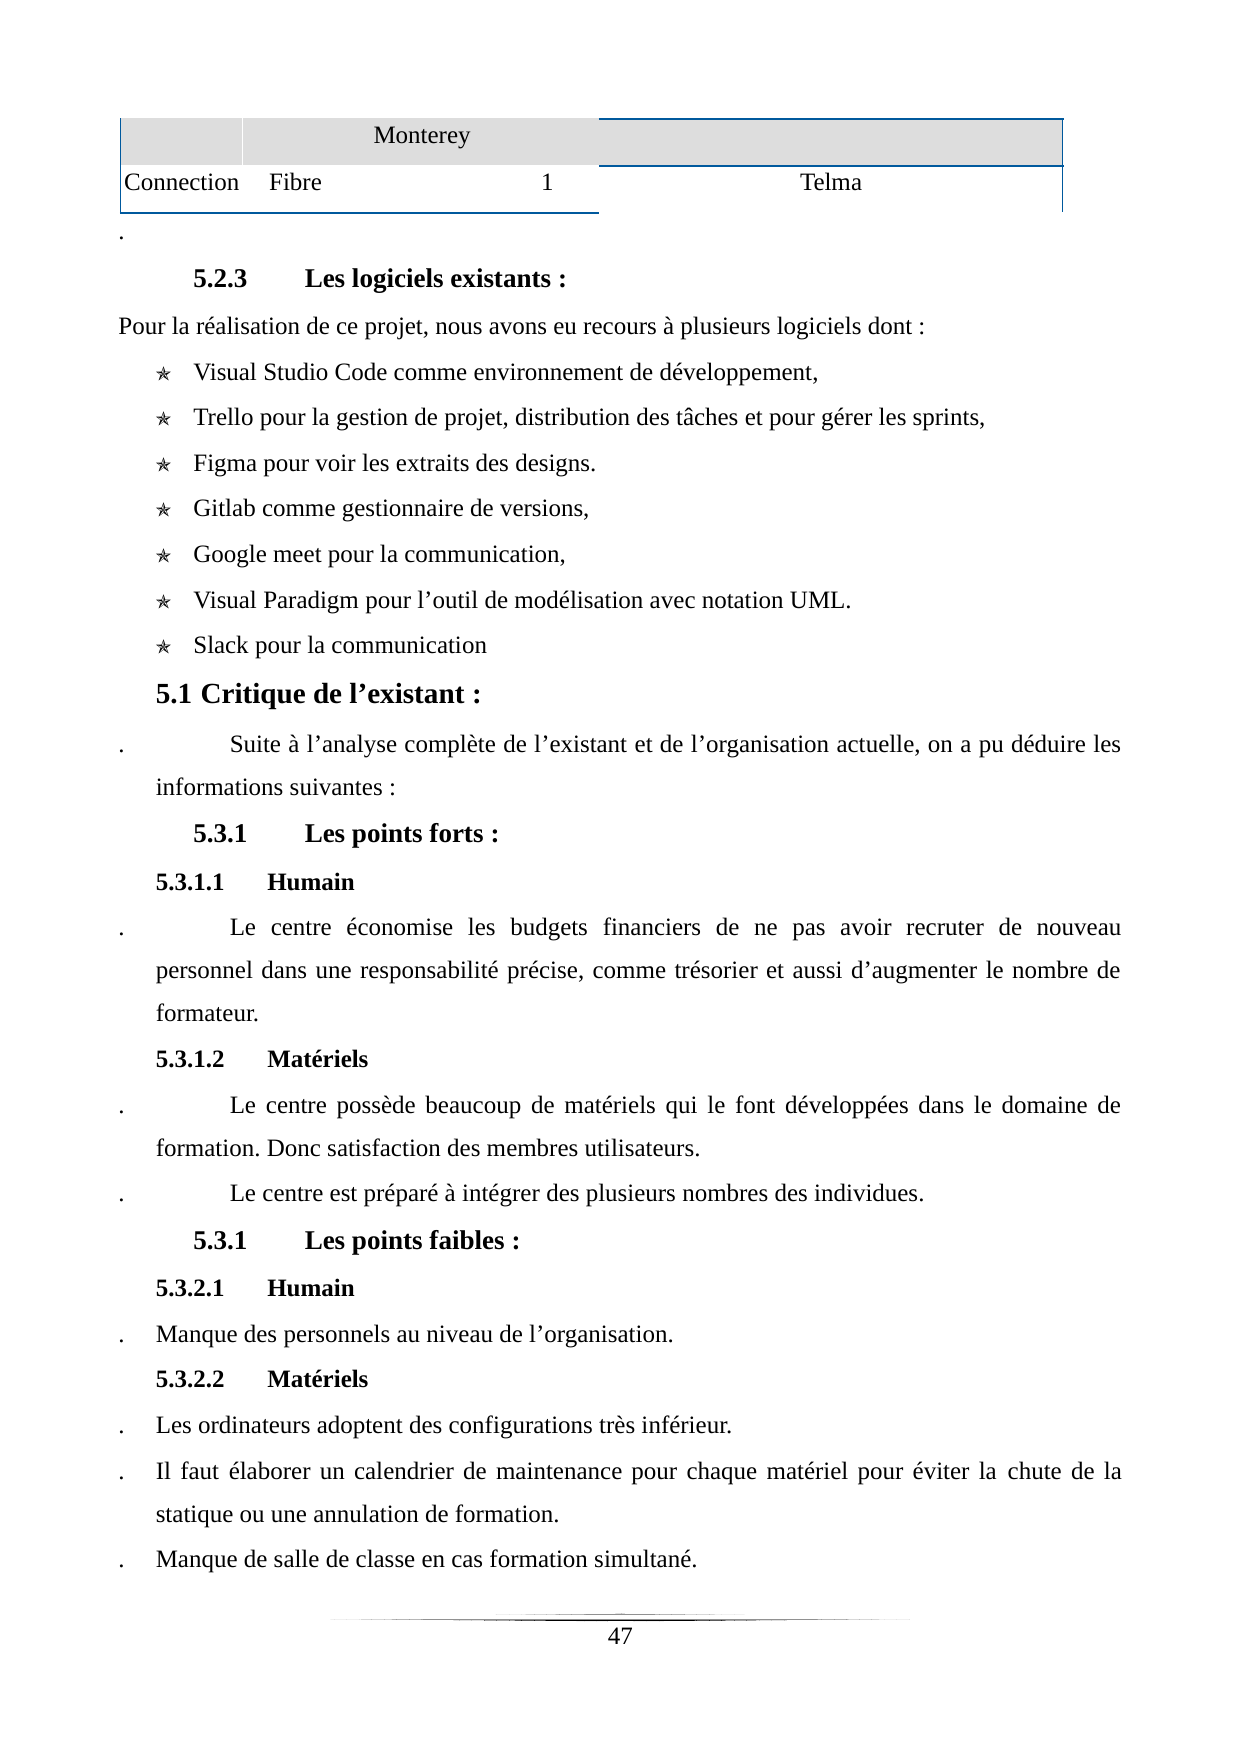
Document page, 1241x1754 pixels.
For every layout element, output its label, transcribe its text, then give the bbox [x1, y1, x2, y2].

list Slack pour la communication [156, 630, 1122, 659]
subtitle Le centre économise les budgets financiers de ne pas avoir recruter de nouveau personnel dans une responsabilité précise, comme trésorier et aussi d’augmenter le nombre de formateur. [118, 912, 1122, 1027]
list Les points forts : [193, 817, 1122, 849]
table_cell 1 [496, 165, 599, 212]
list Humain [156, 867, 1122, 895]
table_cell [121, 118, 242, 165]
table_cell Monterey [348, 118, 496, 165]
list Les logiciels existants : [193, 262, 1122, 293]
picture [171, 1613, 1069, 1622]
list Gitlab comme gestionnaire de versions, [156, 493, 1122, 522]
subtitle Il faut élaborer un calendrier de maintenance pour chaque matériel pour éviter la chute de la statique ou une annulation de formation. [118, 1456, 1122, 1528]
list Critique de l’existant : [156, 676, 1122, 709]
list Figma pour voir les extraits des designs. [156, 448, 1122, 477]
subtitle Le centre est préparé à intégrer des plusieurs nombres des individues. [118, 1178, 1122, 1207]
table_cell Connection [121, 165, 242, 212]
table_cell [348, 165, 496, 212]
text Pour la réalisation de ce projet, nous avons eu recours à plusieurs logiciels dont : [118, 311, 1122, 340]
list Visual Paradigm pour l’outil de modélisation avec notation UML. [156, 585, 1122, 613]
list Google meet pour la communication, [156, 539, 1122, 568]
table_cell [496, 118, 599, 165]
table_cell Fibre [243, 165, 348, 212]
table_cell [711, 120, 889, 165]
subtitle Le centre possède beaucoup de matériels qui le font développées dans le domaine de formation. Donc satisfaction des membres utilisateurs. [118, 1090, 1122, 1162]
table_cell [243, 118, 348, 165]
list Trello pour la gestion de projet, distribution des tâches et pour gérer les sprints, [156, 402, 1122, 431]
table_cell [889, 120, 1062, 165]
table_cell [599, 120, 711, 165]
subtitle Manque des personnels au niveau de l’organisation. [118, 1319, 1122, 1348]
subtitle Suite à l’analyse complète de l’existant et de l’organisation actuelle, on a pu déduire les informations suivantes : [118, 729, 1122, 801]
list Matériels [156, 1044, 1122, 1073]
list Humain [156, 1273, 1122, 1302]
subtitle Les ordinateurs adoptent des configurations très inférieur. [118, 1410, 1122, 1439]
list Visual Studio Code comme environnement de développement, [156, 357, 1122, 385]
subtitle Manque de salle de classe en cas formation simultané. [118, 1544, 1122, 1573]
table_cell Telma [599, 167, 1062, 212]
list Les points faibles : [193, 1224, 1122, 1255]
list Matériels [156, 1364, 1122, 1393]
